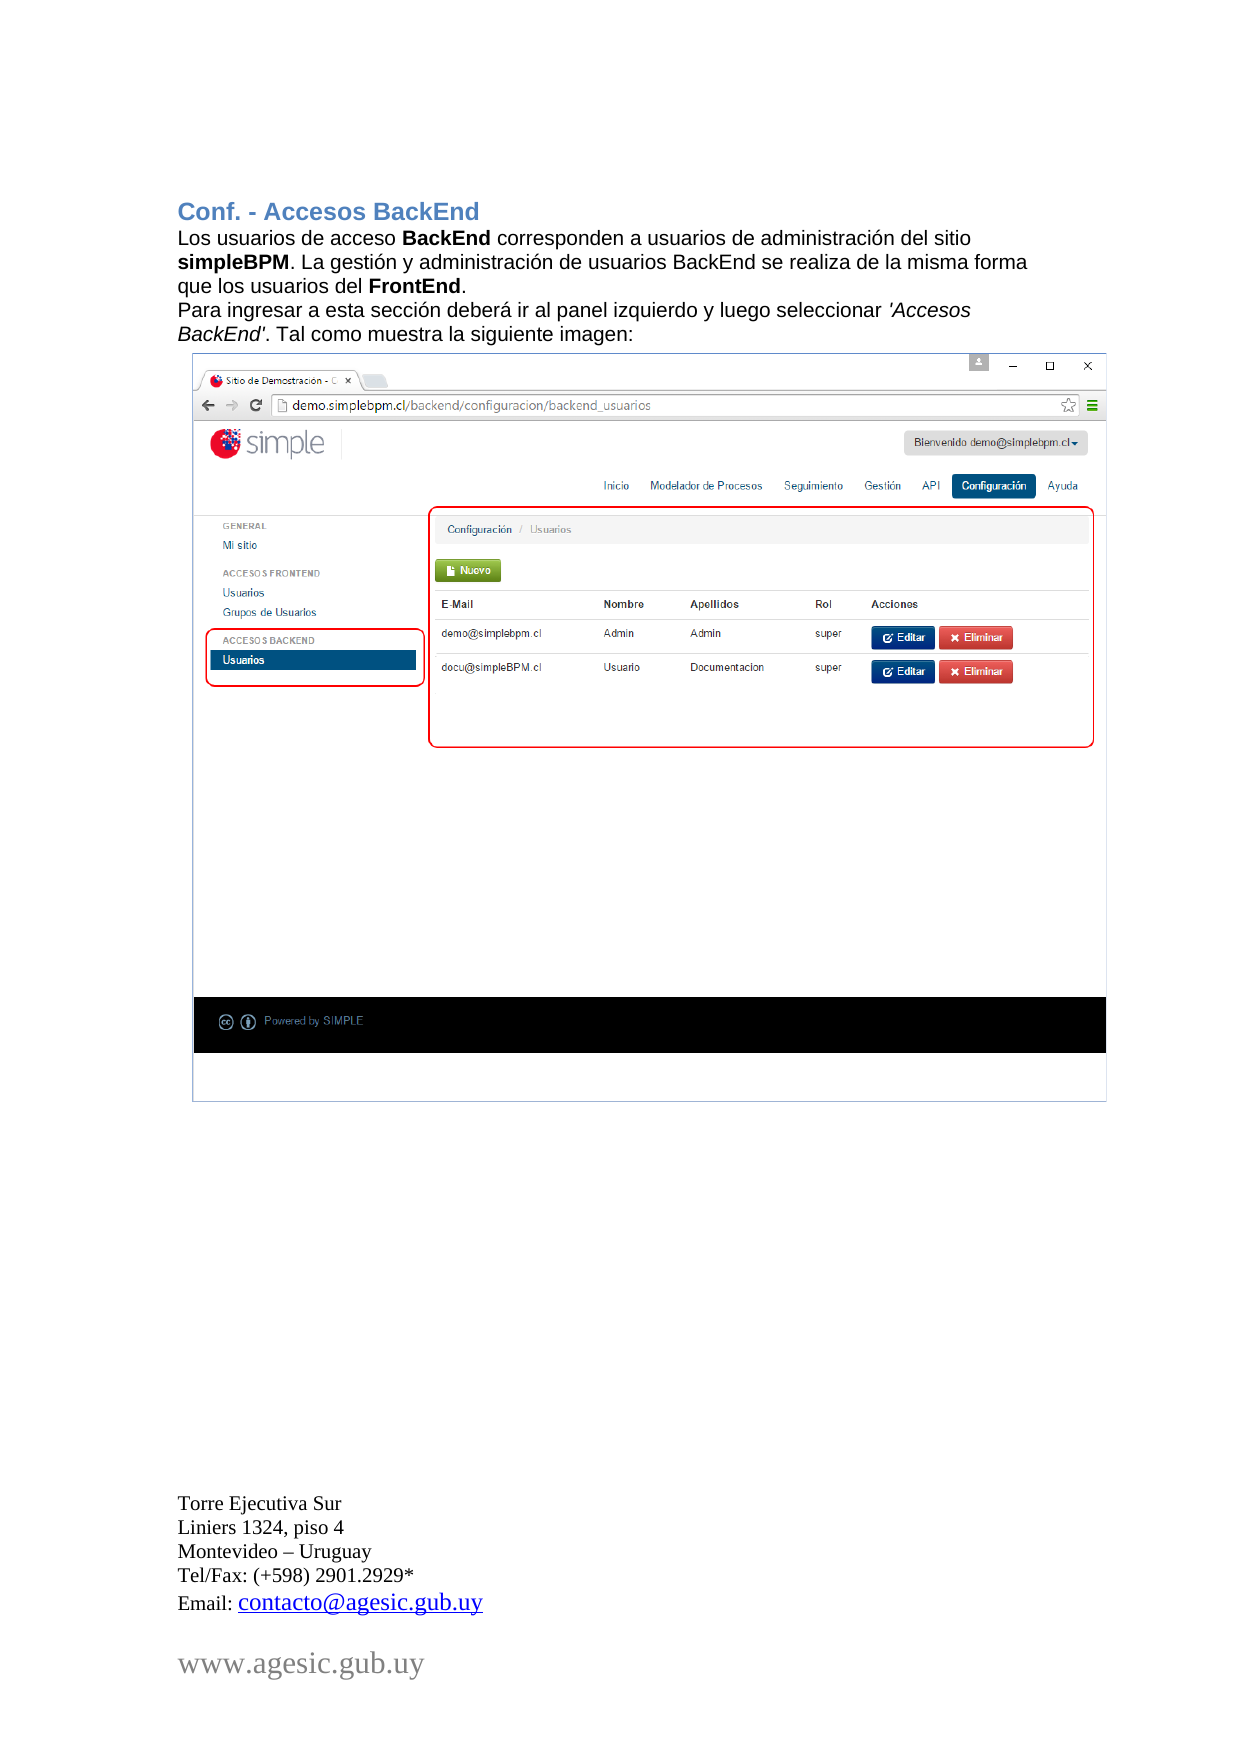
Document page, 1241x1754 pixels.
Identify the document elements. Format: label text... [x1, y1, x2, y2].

subtitle Conf. - Accesos BackEnd [177, 197, 1063, 226]
text Los usuarios de acceso BackEnd corresponden a usuarios de administración del sitio simpleBPM. La gestión y administración de usuarios BackEnd se realiza de la misma forma que los usuarios del FrontEnd. [177, 226, 1063, 298]
text Para ingresar a esta sección deberá ir al panel izquierdo y luego seleccionar 'Accesos BackEnd'. Tal como muestra la siguiente imagen: [177, 298, 1063, 346]
picture [192, 353, 1107, 1102]
